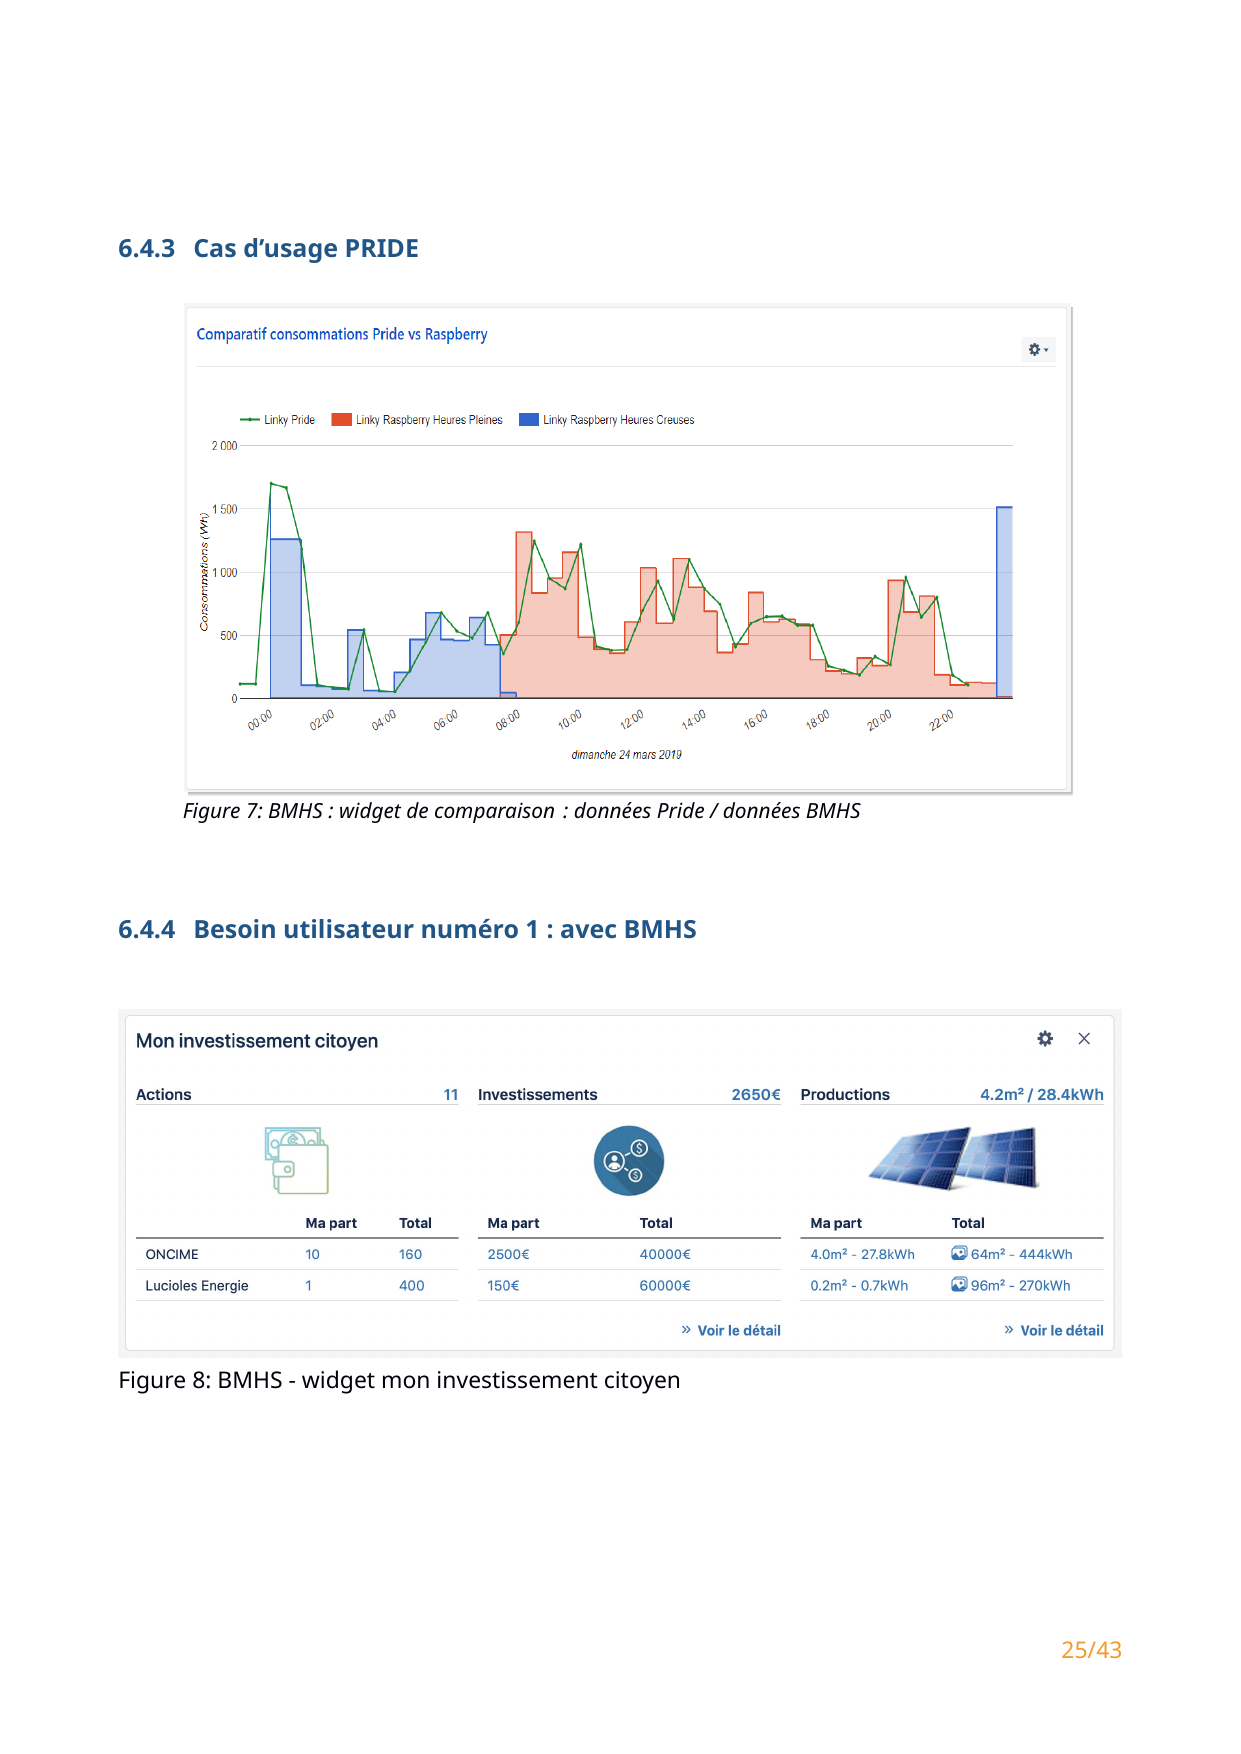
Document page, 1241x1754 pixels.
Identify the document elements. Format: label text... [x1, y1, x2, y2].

text Figure 8: BMHS - widget mon investissement citoyen [118, 1358, 1122, 1395]
picture [118, 1009, 1123, 1358]
text Figure 7: BMHS : widget de comparaison : données Pride / données BMHS [183, 316, 1073, 824]
subtitle Cas d’usage PRIDE [118, 231, 1122, 265]
subtitle Besoin utilisateur numéro 1 : avec BMHS [118, 911, 1122, 945]
picture [184, 303, 1071, 792]
